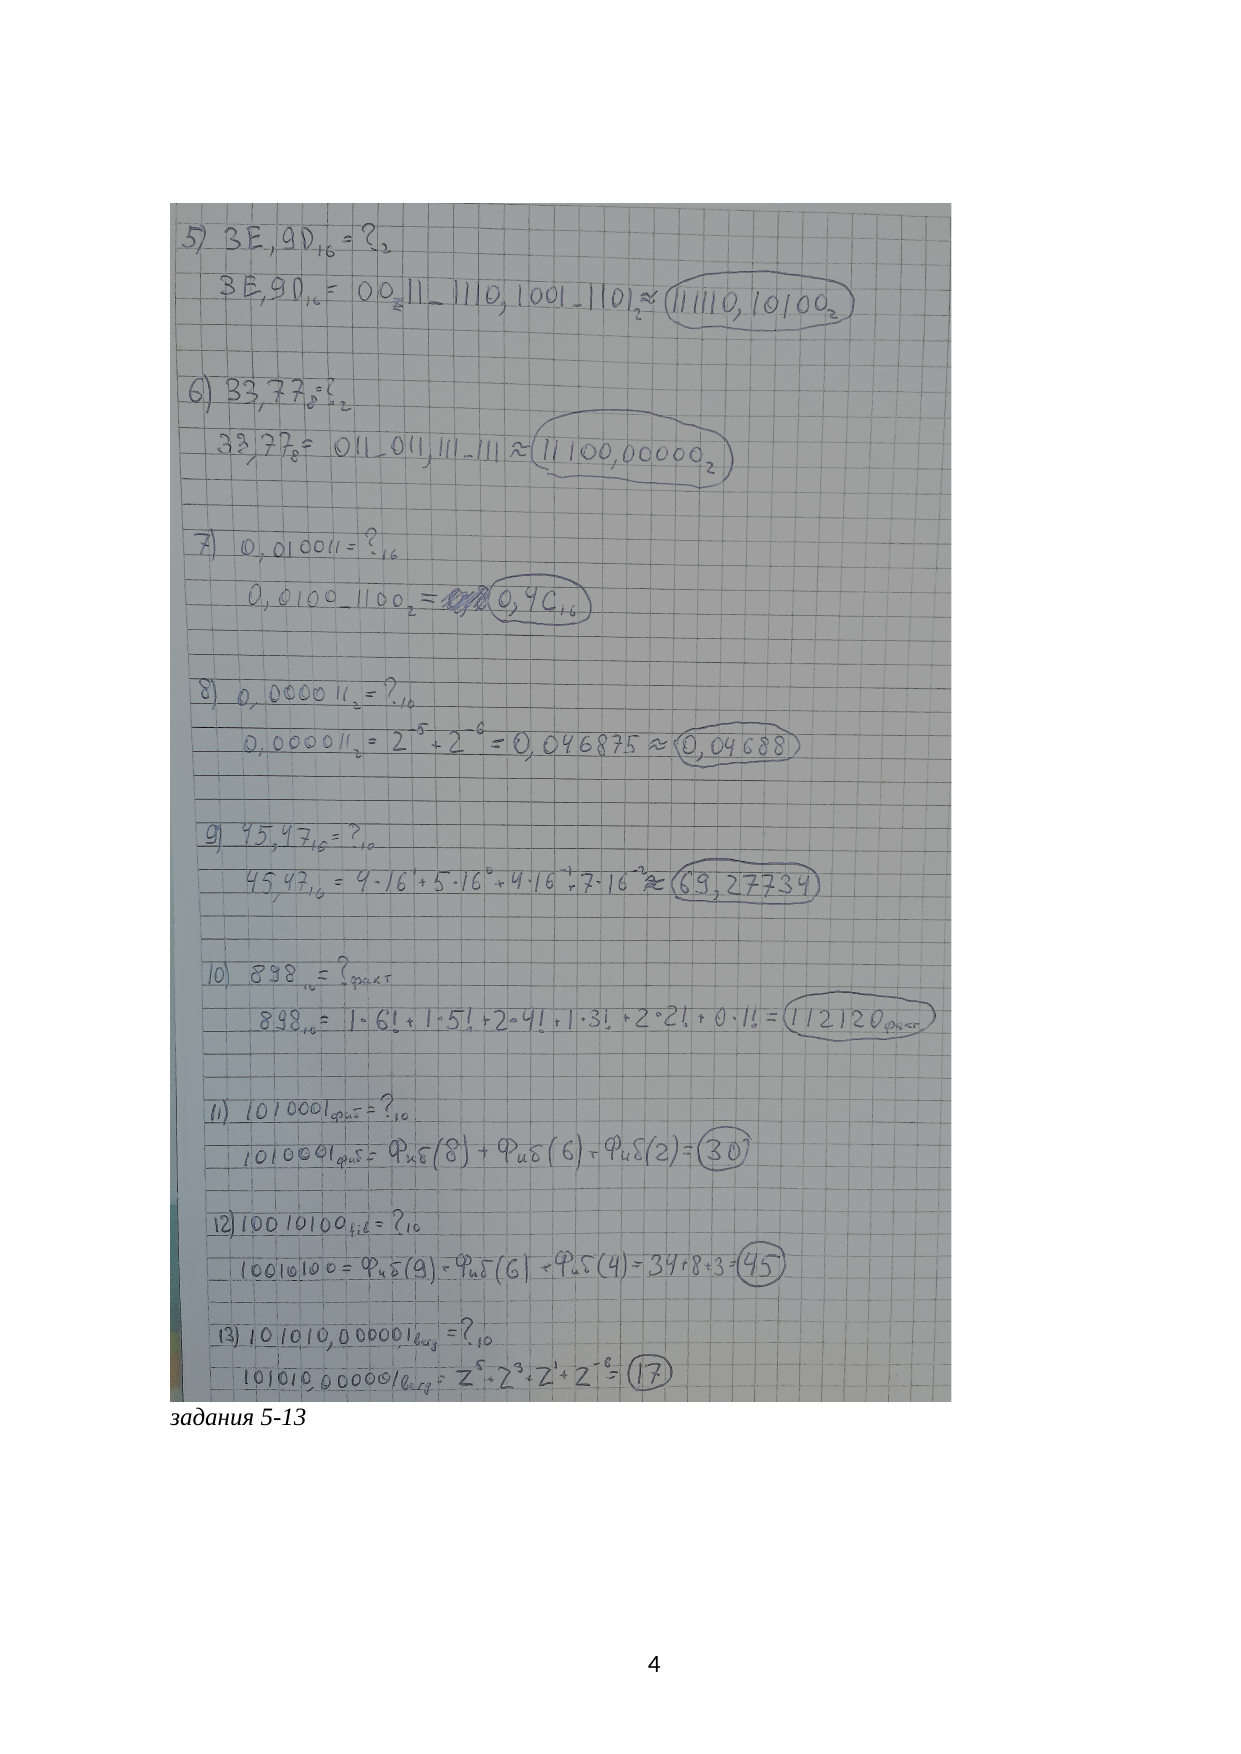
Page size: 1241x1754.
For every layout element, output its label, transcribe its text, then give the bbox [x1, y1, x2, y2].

text задания 5-13 [170, 203, 951, 1430]
picture [170, 203, 423, 1402]
